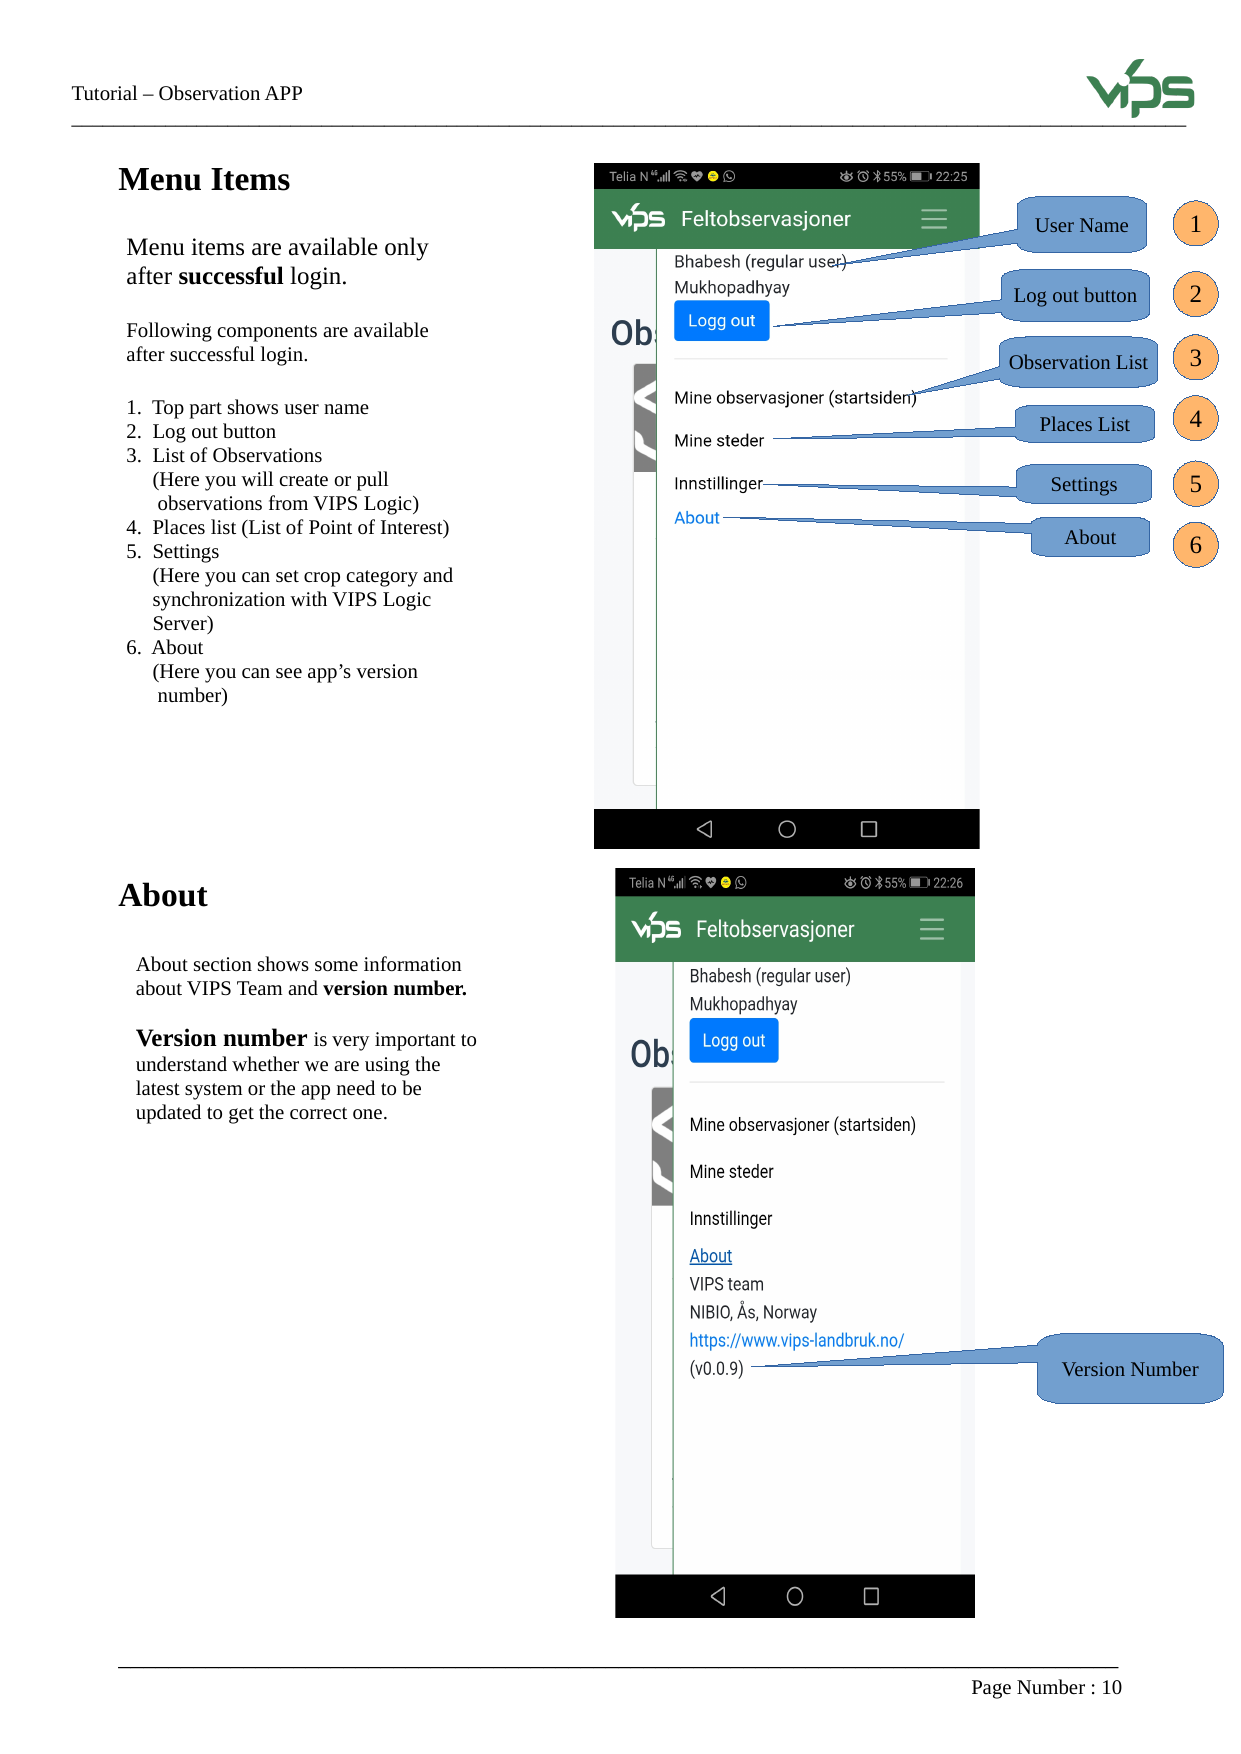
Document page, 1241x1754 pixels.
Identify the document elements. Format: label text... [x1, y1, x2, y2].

picture [1086, 59, 1195, 118]
picture [615, 868, 975, 1618]
picture [594, 163, 980, 849]
subtitle About [118, 875, 615, 914]
subtitle [975, 875, 1122, 914]
subtitle Menu Items [118, 159, 1122, 198]
